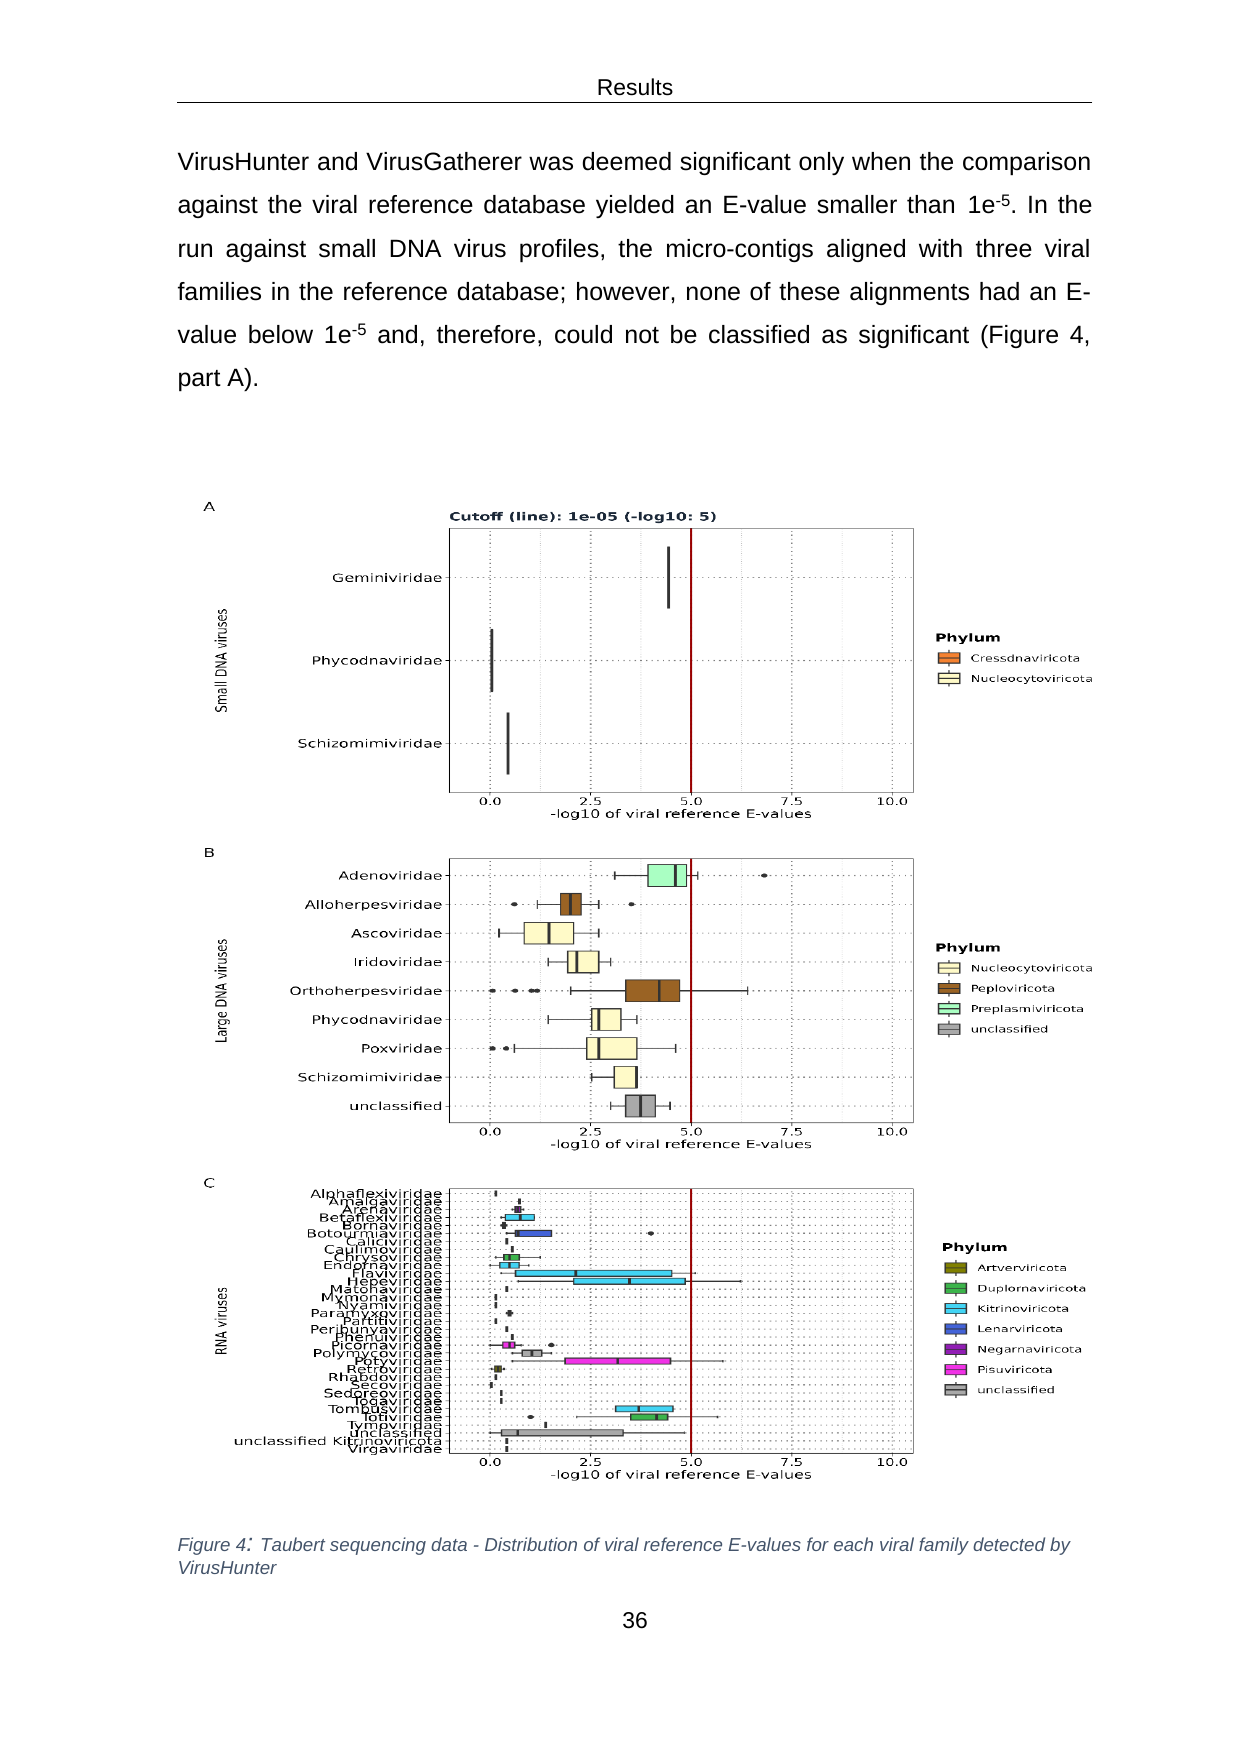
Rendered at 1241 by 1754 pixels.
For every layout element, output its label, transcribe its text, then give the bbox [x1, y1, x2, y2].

text Figure 4: Taubert sequencing data - Distribution of viral reference E-values for each viral family detected by VirusHunter [177, 1528, 1092, 1578]
text VirusHunter and VirusGatherer was deemed significant only when the comparison against the viral reference database yielded an E-value smaller than 1e-5. In the run against small DNA virus profiles, the micro-contigs aligned with three viral families in the reference database; however, none of these alignments had an E-value below 1e-5 and, therefore, could not be classified as significant (Figure 4, part A). [177, 147, 1092, 392]
